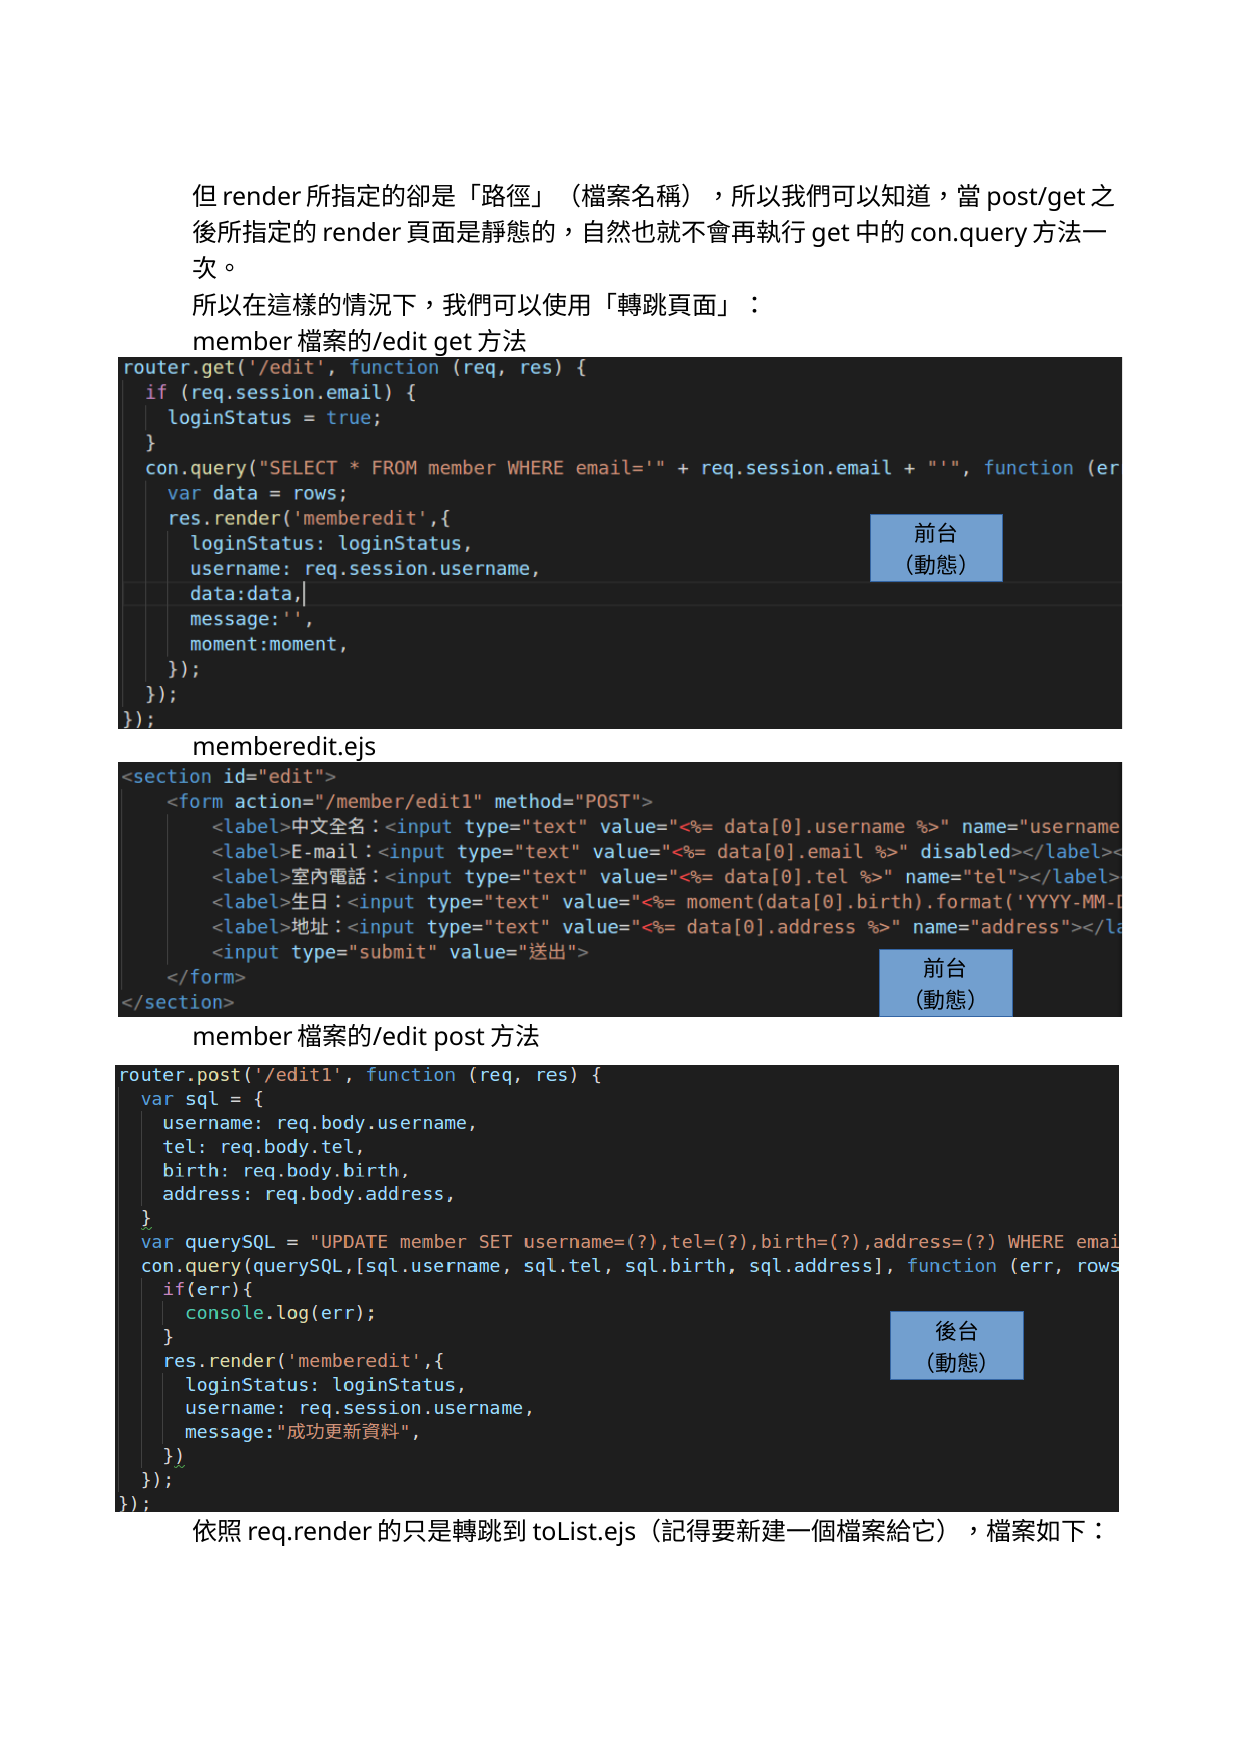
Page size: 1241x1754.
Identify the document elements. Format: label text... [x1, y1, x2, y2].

picture [118, 762, 1123, 1017]
text 所以在這樣的情況下，我們可以使用「轉跳頁面」： [118, 285, 1122, 321]
text member檔案的/edit get方法 [118, 321, 1122, 357]
text member檔案的/edit post方法 [118, 1017, 1122, 1053]
text 依照req.render的只是轉跳到toList.ejs（記得要新建一個檔案給它），檔案如下： [118, 1053, 1122, 1548]
picture [115, 1065, 1119, 1512]
text 但render所指定的卻是「路徑」（檔案名稱），所以我們可以知道，當post/get之 後所指定的render頁面是靜態的，自然也就不會再執行get中的con.query方法一 次。 [118, 176, 1122, 285]
picture [118, 357, 1123, 729]
text memberedit.ejs [118, 729, 1122, 762]
